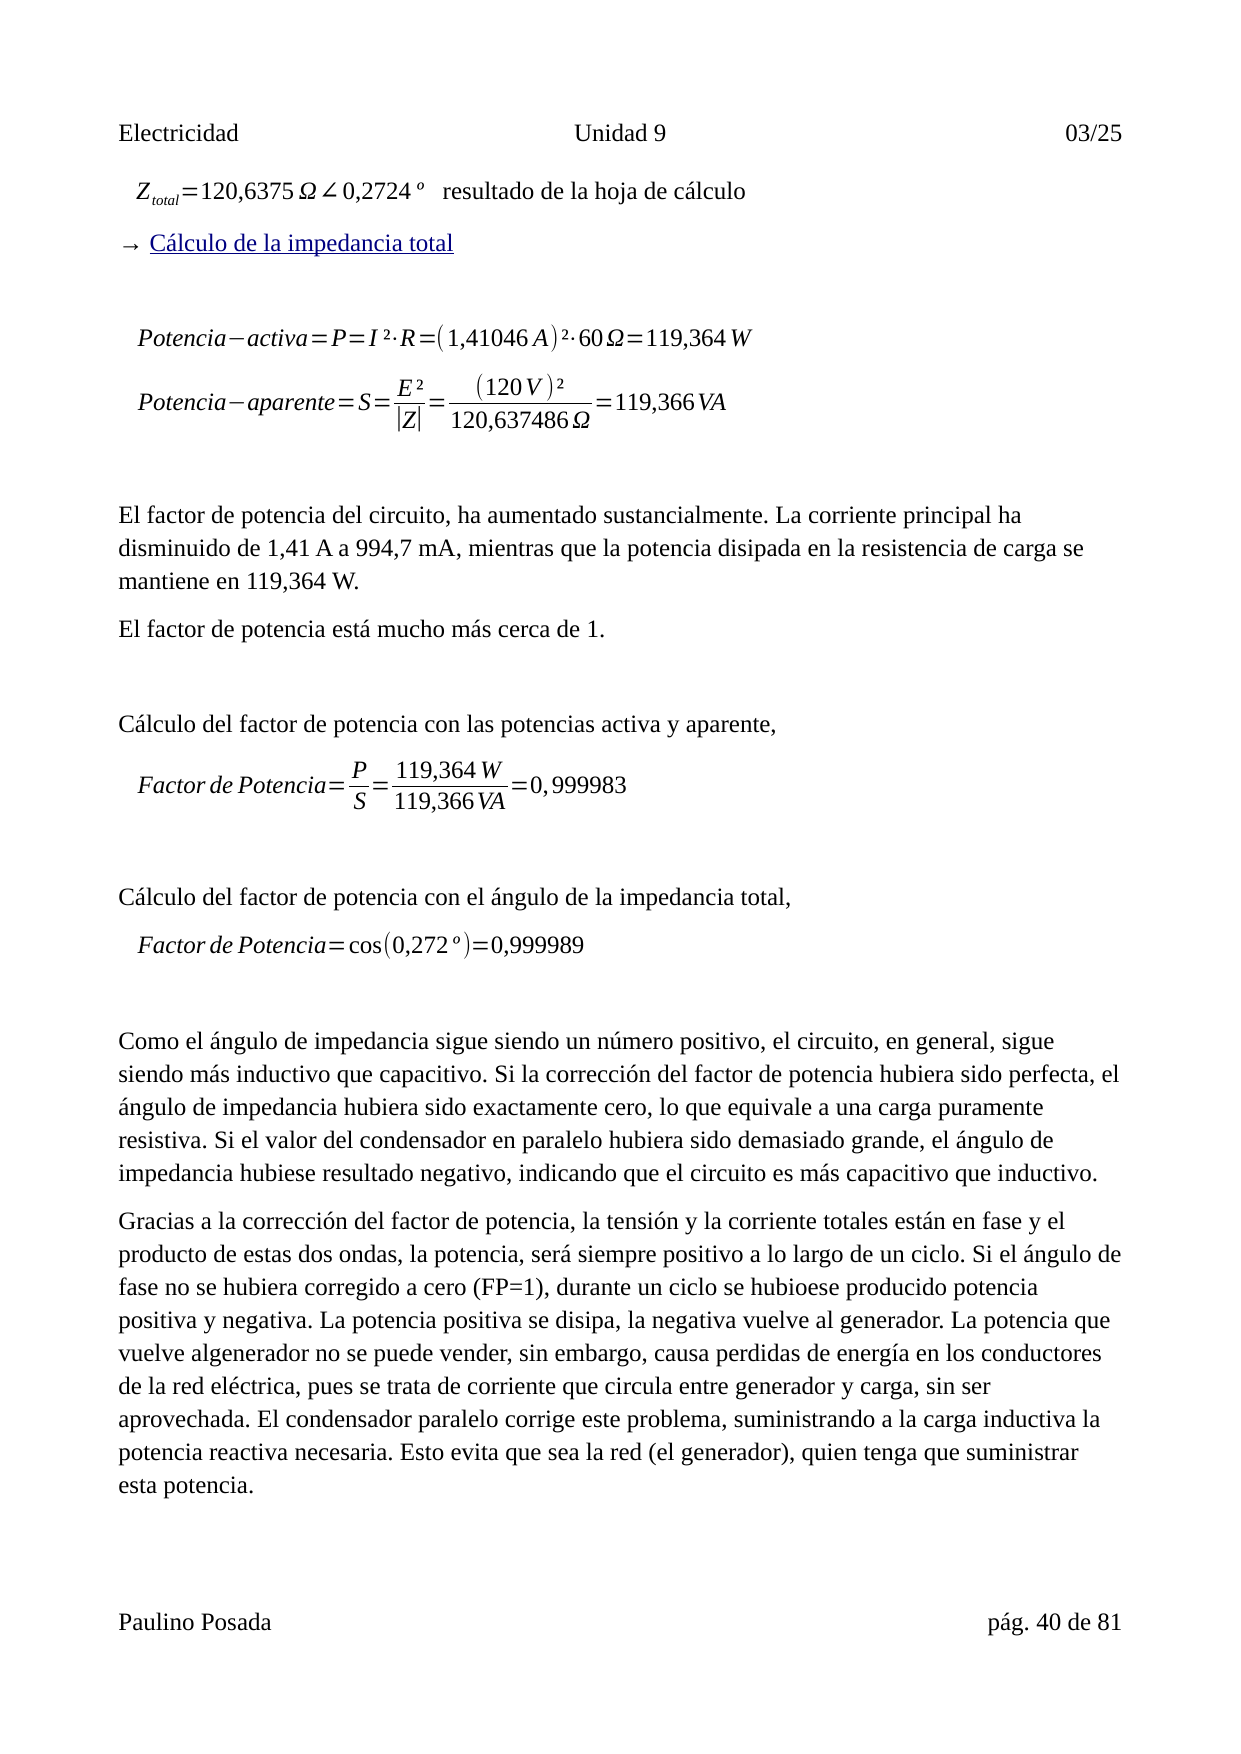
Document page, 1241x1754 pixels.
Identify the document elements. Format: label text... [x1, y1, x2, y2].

text Como el ángulo de impedancia sigue siendo un número positivo, el circuito, en general, sigue siendo más inductivo que capacitivo. Si la corrección del factor de potencia hubiera sido perfecta, el ángulo de impedancia hubiera sido exactamente cero, lo que equivale a una carga puramente resistiva. Si el valor del condensador en paralelo hubiera sido demasiado grande, el ángulo de impedancia hubiese resultado negativo, indicando que el circuito es más capacitivo que inductivo. [118, 1026, 1122, 1187]
text Cálculo del factor de potencia con el ángulo de la impedancia total, [118, 882, 1122, 911]
text Gracias a la corrección del factor de potencia, la tensión y la corriente totales están en fase y el producto de estas dos ondas, la potencia, será siempre positivo a lo largo de un ciclo. Si el ángulo de fase no se hubiera corregido a cero (FP=1), durante un ciclo se hubioese producido potencia positiva y negativa. La potencia positiva se disipa, la negativa vuelve al generador. La potencia que vuelve algenerador no se puede vender, sin embargo, causa perdidas de energía en los conductores de la red eléctrica, pues se trata de corriente que circula entre generador y carga, sin ser aprovechada. El condensador paralelo corrige este problema, suministrando a la carga inductiva la potencia reactiva necesaria. Esto evita que sea la red (el generador), quien tenga que suministrar esta potencia. [118, 1206, 1122, 1499]
text resultado de la hoja de cálculo [118, 176, 1122, 209]
text Cálculo del factor de potencia con las potencias activa y aparente, [118, 709, 1122, 738]
text El factor de potencia está mucho más cerca de 1. [118, 614, 1122, 642]
text → Cálculo de la impedancia total [118, 228, 1122, 256]
text El factor de potencia del circuito, ha aumentado sustancialmente. La corriente principal ha disminuido de 1,41 A a 994,7 mA, mientras que la potencia disipada en la resistencia de carga se mantiene en 119,364 W. [118, 500, 1122, 595]
